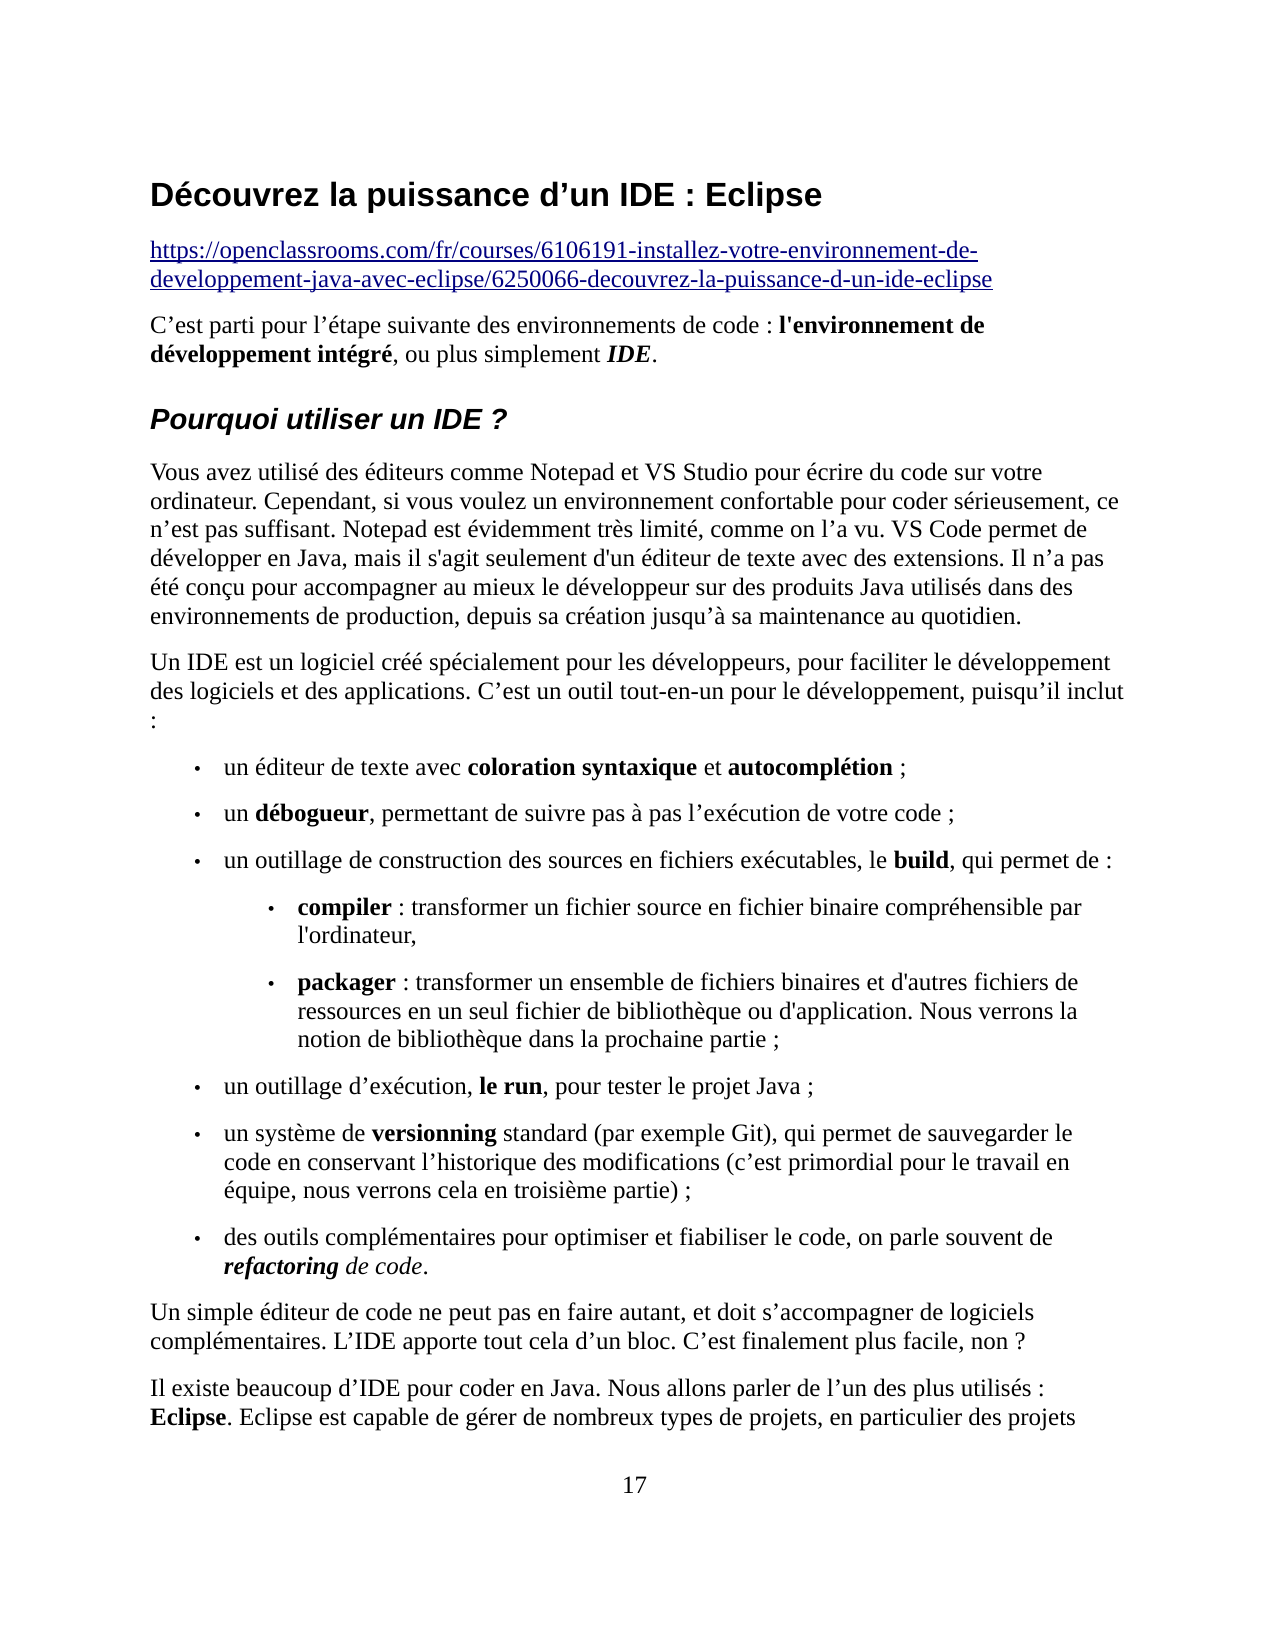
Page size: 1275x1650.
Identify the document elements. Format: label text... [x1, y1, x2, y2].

subtitle Pourquoi utiliser un IDE ? [150, 402, 1125, 436]
list packager : transformer un ensemble de fichiers binaires et d'autres fichiers de ressources en un seul fichier de bibliothèque ou d'application. Nous verrons la notion de bibliothèque dans la prochaine partie ; [268, 967, 1125, 1053]
list un débogueur, permettant de suivre pas à pas l’exécution de votre code ; [194, 798, 1125, 827]
list un système de versionning standard (par exemple Git), qui permet de sauvegarder le code en conservant l’historique des modifications (c’est primordial pour le travail en équipe, nous verrons cela en troisième partie) ; [194, 1118, 1125, 1204]
subtitle Découvrez la puissance d’un IDE : Eclipse [150, 175, 1125, 214]
text https://openclassrooms.com/fr/courses/6106191-installez-votre-environnement-de-developpement-java-avec-eclipse/6250066-decouvrez-la-puissance-d-un-ide-eclipse [150, 235, 1125, 293]
text Un simple éditeur de code ne peut pas en faire autant, et doit s’accompagner de logiciels complémentaires. L’IDE apporte tout cela d’un bloc. C’est finalement plus facile, non ? [150, 1297, 1125, 1355]
list un outillage d’exécution, le run, pour tester le projet Java ; [194, 1071, 1125, 1100]
list un outillage de construction des sources en fichiers exécutables, le build, qui permet de : [194, 845, 1125, 874]
text Vous avez utilisé des éditeurs comme Notepad et VS Studio pour écrire du code sur votre ordinateur. Cependant, si vous voulez un environnement confortable pour coder sérieusement, ce n’est pas suffisant. Notepad est évidemment très limité, comme on l’a vu. VS Code permet de développer en Java, mais il s'agit seulement d'un éditeur de texte avec des extensions. Il n’a pas été conçu pour accompagner au mieux le développeur sur des produits Java utilisés dans des environnements de production, depuis sa création jusqu’à sa maintenance au quotidien. [150, 457, 1125, 629]
text Il existe beaucoup d’IDE pour coder en Java. Nous allons parler de l’un des plus utilisés : Eclipse. Eclipse est capable de gérer de nombreux types de projets, en particulier des projets [150, 1373, 1125, 1430]
list un éditeur de texte avec coloration syntaxique et autocomplétion ; [194, 752, 1125, 780]
text Un IDE est un logiciel créé spécialement pour les développeurs, pour faciliter le développement des logiciels et des applications. C’est un outil tout-en-un pour le développement, puisqu’il inclut : [150, 647, 1125, 734]
text C’est parti pour l’étape suivante des environnements de code : l'environnement de développement intégré, ou plus simplement IDE. [150, 311, 1125, 368]
list des outils complémentaires pour optimiser et fiabiliser le code, on parle souvent de refactoring de code. [194, 1222, 1125, 1279]
list compiler : transformer un fichier source en fichier binaire compréhensible par l'ordinateur, [268, 892, 1125, 949]
